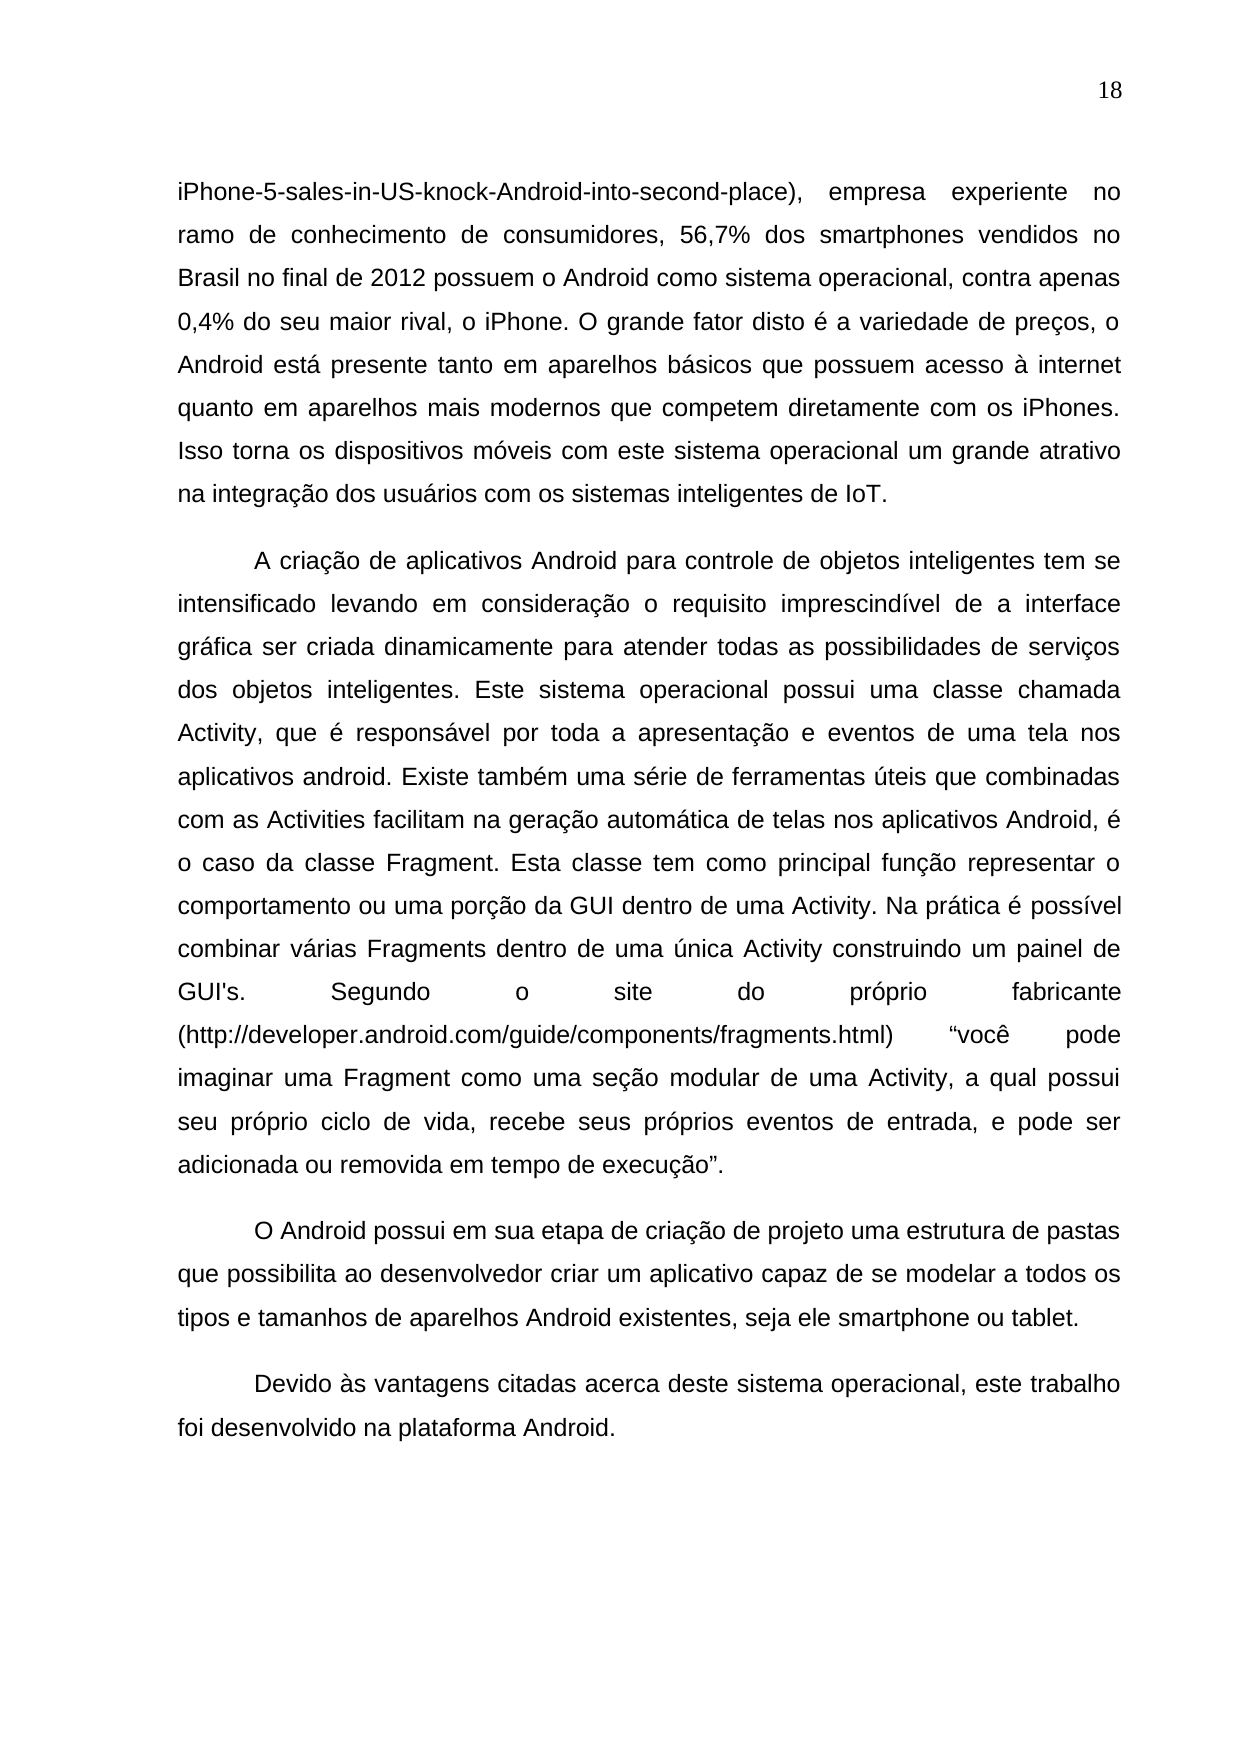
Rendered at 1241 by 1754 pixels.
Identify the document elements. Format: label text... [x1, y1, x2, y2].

text iPhone-5-sales-in-US-knock-Android-into-second-place), empresa experiente no ramo de conhecimento de consumidores, 56,7% dos smartphones vendidos no Brasil no final de 2012 possuem o Android como sistema operacional, contra apenas 0,4% do seu maior rival, o iPhone. O grande fator disto é a variedade de preços, o Android está presente tanto em aparelhos básicos que possuem acesso à internet quanto em aparelhos mais modernos que competem diretamente com os iPhones. Isso torna os dispositivos móveis com este sistema operacional um grande atrativo na integração dos usuários com os sistemas inteligentes de IoT. [177, 177, 1122, 508]
text A criação de aplicativos Android para controle de objetos inteligentes tem se intensificado levando em consideração o requisito imprescindível de a interface gráfica ser criada dinamicamente para atender todas as possibilidades de serviços dos objetos inteligentes. Este sistema operacional possui uma classe chamada Activity, que é responsável por toda a apresentação e eventos de uma tela nos aplicativos android. Existe também uma série de ferramentas úteis que combinadas com as Activities facilitam na geração automática de telas nos aplicativos Android, é o caso da classe Fragment. Esta classe tem como principal função representar o comportamento ou uma porção da GUI dentro de uma Activity. Na prática é possível combinar várias Fragments dentro de uma única Activity construindo um painel de GUI's. Segundo o site do próprio fabricante (http://developer.android.com/guide/components/fragments.html) “você pode imaginar uma Fragment como uma seção modular de uma Activity, a qual possui seu próprio ciclo de vida, recebe seus próprios eventos de entrada, e pode ser adicionada ou removida em tempo de execução”. [177, 546, 1122, 1178]
text Devido às vantagens citadas acerca deste sistema operacional, este trabalho foi desenvolvido na plataforma Android. [177, 1369, 1122, 1441]
text O Android possui em sua etapa de criação de projeto uma estrutura de pastas que possibilita ao desenvolvedor criar um aplicativo capaz de se modelar a todos os tipos e tamanhos de aparelhos Android existentes, seja ele smartphone ou tablet. [177, 1216, 1122, 1331]
